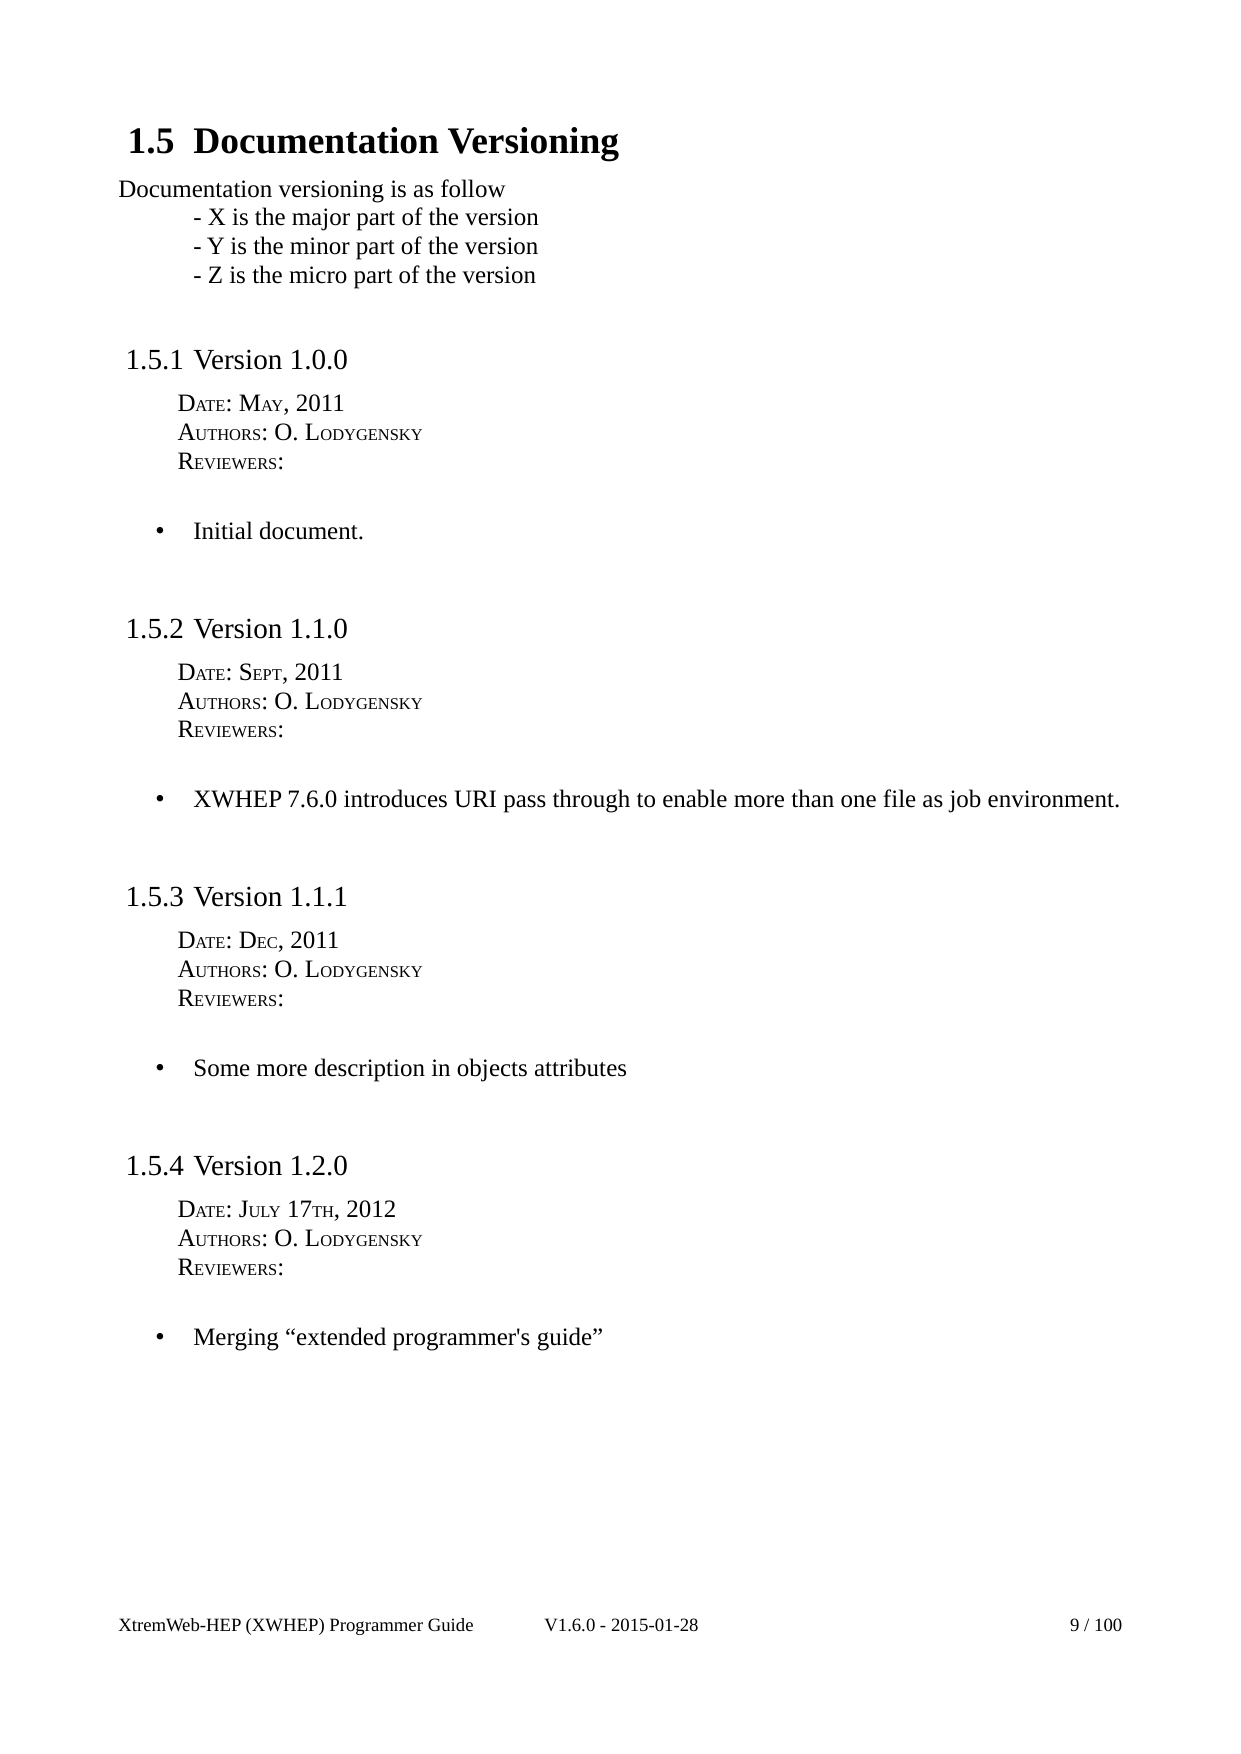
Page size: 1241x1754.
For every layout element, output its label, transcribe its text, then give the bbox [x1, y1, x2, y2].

text Authors: O. Lodygensky [177, 1223, 1122, 1252]
subtitle Version 1.1.1 [118, 879, 1122, 913]
text Authors: O. Lodygensky [177, 686, 1122, 714]
text Reviewers: [177, 983, 1122, 1012]
subtitle Version 1.1.0 [118, 611, 1122, 644]
text Date: Dec, 2011 [177, 926, 1122, 954]
text Reviewers: [177, 714, 1122, 743]
text Date: Sept, 2011 [177, 657, 1122, 686]
text Authors: O. Lodygensky [177, 417, 1122, 446]
list Some more description in objects attributes [156, 1053, 1122, 1082]
text - X is the major part of the version [118, 202, 1122, 231]
subtitle Documentation Versioning [118, 118, 1122, 161]
list XWHEP 7.6.0 introduces URI pass through to enable more than one file as job environment. [156, 784, 1122, 813]
text - Z is the micro part of the version [118, 260, 1122, 289]
list Initial document. [156, 516, 1122, 545]
text Authors: O. Lodygensky [177, 954, 1122, 983]
text Date: May, 2011 [177, 388, 1122, 417]
list Merging “extended programmer's guide” [156, 1322, 1122, 1350]
text Documentation versioning is as follow [118, 174, 1122, 202]
text Reviewers: [177, 1252, 1122, 1280]
text Date: July 17th, 2012 [177, 1194, 1122, 1223]
subtitle Version 1.0.0 [118, 342, 1122, 376]
subtitle Version 1.2.0 [118, 1148, 1122, 1182]
text Reviewers: [177, 446, 1122, 475]
text - Y is the minor part of the version [118, 231, 1122, 260]
